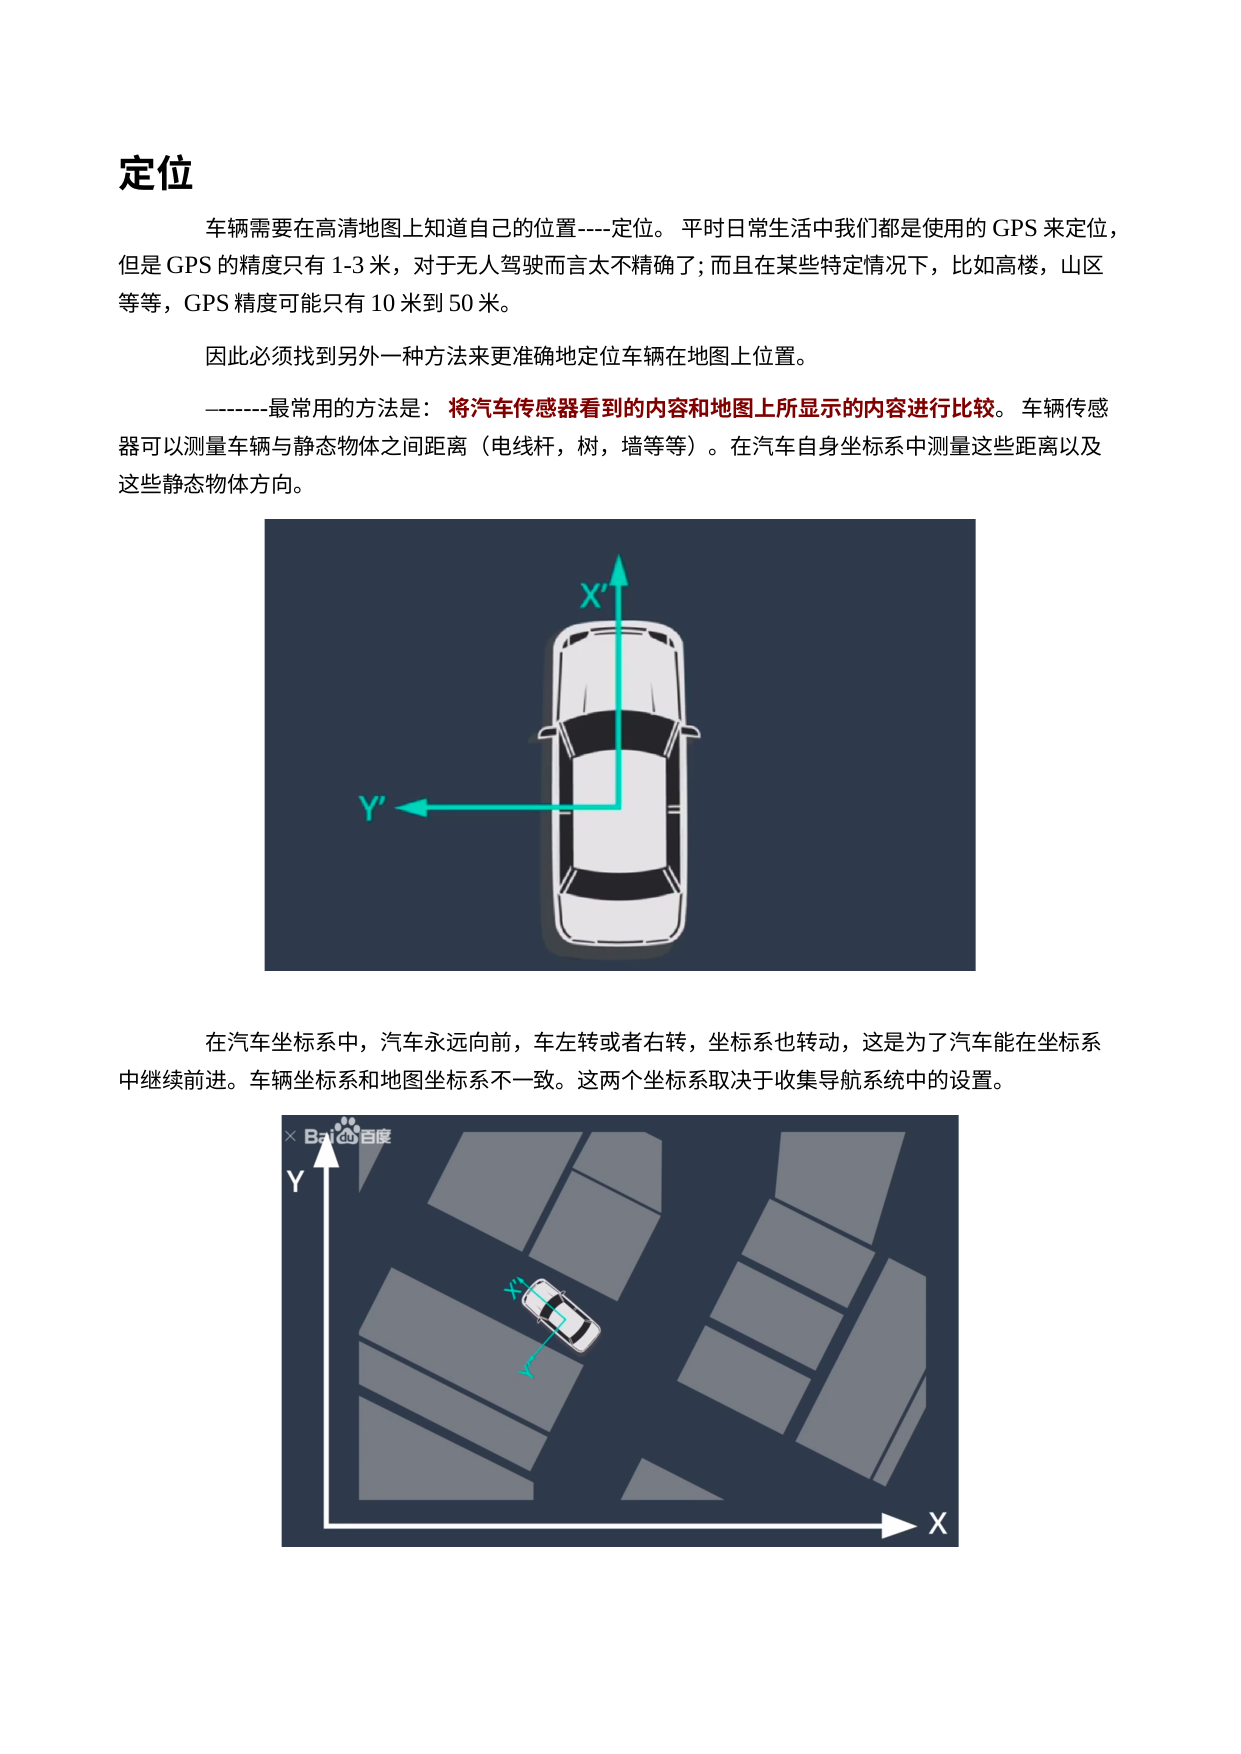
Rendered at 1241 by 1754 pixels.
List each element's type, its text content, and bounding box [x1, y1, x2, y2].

subtitle 定位 [118, 143, 1122, 198]
picture [264, 519, 976, 971]
text 因此必须找到另外一种方法来更准确地定位车辆在地图上位置。 [118, 339, 1122, 371]
picture [281, 1115, 959, 1547]
text –------最常用的方法是： 将汽车传感器看到的内容和地图上所显示的内容进行比较。 车辆传感器可以测量车辆与静态物体之间距离（电线杆，树，墙等等）。在汽车自身坐标系中测量这些距离以及这些静态物体方向。 [118, 391, 1122, 499]
text 在汽车坐标系中，汽车永远向前，车左转或者右转，坐标系也转动，这是为了汽车能在坐标系中继续前进。车辆坐标系和地图坐标系不一致。这两个坐标系取决于收集导航系统中的设置。 [118, 1025, 1122, 1094]
text 车辆需要在高清地图上知道自己的位置----定位。 平时日常生活中我们都是使用的GPS来定位，但是GPS的精度只有1-3米，对于无人驾驶而言太不精确了; 而且在某些特定情况下，比如高楼，山区等等，GPS精度可能只有10米到50米。 [118, 211, 1122, 318]
